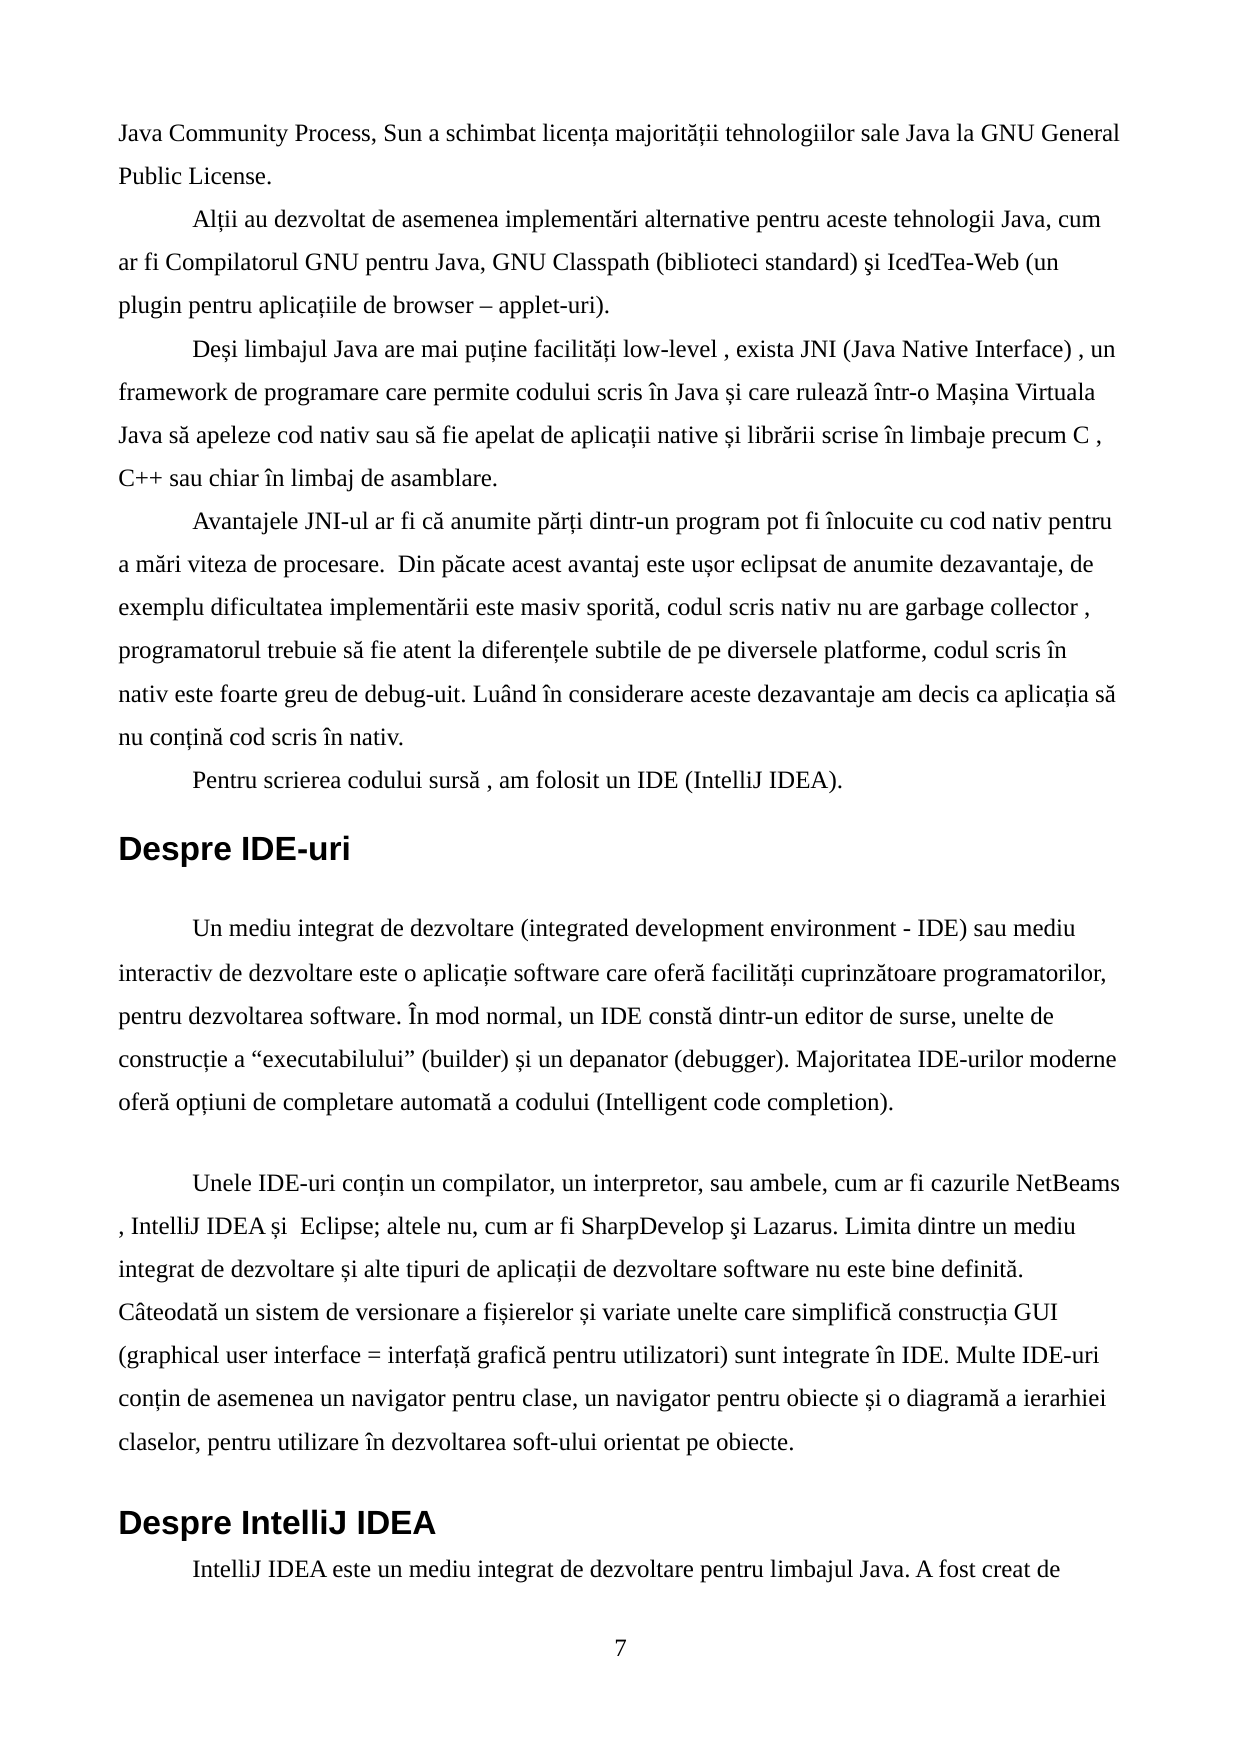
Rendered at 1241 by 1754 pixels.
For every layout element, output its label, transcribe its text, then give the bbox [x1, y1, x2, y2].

text Un mediu integrat de dezvoltare (integrated development environment - IDE) sau mediu interactiv de dezvoltare este o aplicație software care oferă facilități cuprinzătoare programatorilor, pentru dezvoltarea software. În mod normal, un IDE constă dintr-un editor de surse, unelte de construcție a “executabilului” (builder) și un depanator (debugger). Majoritatea IDE-urilor moderne oferă opțiuni de completare automată a codului (Intelligent code completion). [118, 905, 1122, 1116]
text Java Community Process, Sun a schimbat licența majorității tehnologiilor sale Java la GNU General Public License. [118, 118, 1122, 190]
text Pentru scrierea codului sursă , am folosit un IDE (IntelliJ IDEA). [118, 765, 1122, 794]
text IntelliJ IDEA este un mediu integrat de dezvoltare pentru limbajul Java. A fost creat de [118, 1554, 1122, 1583]
subtitle Despre IntelliJ IDEA [118, 1503, 1122, 1542]
text Deși limbajul Java are mai puține facilități low-level , exista JNI (Java Native Interface) , un framework de programare care permite codului scris în Java și care rulează într-o Mașina Virtuala Java să apeleze cod nativ sau să fie apelat de aplicații native și librării scrise în limbaje precum C , C++ sau chiar în limbaj de asamblare. [118, 334, 1122, 492]
text Alții au dezvoltat de asemenea implementări alternative pentru aceste tehnologii Java, cum ar fi Compilatorul GNU pentru Java, GNU Classpath (biblioteci standard) şi IcedTea-Web (un plugin pentru aplicațiile de browser – applet-uri). [118, 204, 1122, 319]
subtitle Despre IDE-uri [118, 829, 1122, 868]
text Avantajele JNI-ul ar fi că anumite părți dintr-un program pot fi înlocuite cu cod nativ pentru a mări viteza de procesare. Din păcate acest avantaj este ușor eclipsat de anumite dezavantaje, de exemplu dificultatea implementării este masiv sporită, codul scris nativ nu are garbage collector , programatorul trebuie să fie atent la diferențele subtile de pe diversele platforme, codul scris în nativ este foarte greu de debug-uit. Luând în considerare aceste dezavantaje am decis ca aplicația să nu conțină cod scris în nativ. [118, 506, 1122, 751]
text Unele IDE-uri conțin un compilator, un interpretor, sau ambele, cum ar fi cazurile NetBeams , IntelliJ IDEA și Eclipse; altele nu, cum ar fi SharpDevelop şi Lazarus. Limita dintre un mediu integrat de dezvoltare și alte tipuri de aplicații de dezvoltare software nu este bine definită. Câteodată un sistem de versionare a fișierelor și variate unelte care simplifică construcția GUI (graphical user interface = interfață grafică pentru utilizatori) sunt integrate în IDE. Multe IDE-uri conțin de asemenea un navigator pentru clase, un navigator pentru obiecte și o diagramă a ierarhiei claselor, pentru utilizare în dezvoltarea soft-ului orientat pe obiecte. [118, 1168, 1122, 1455]
